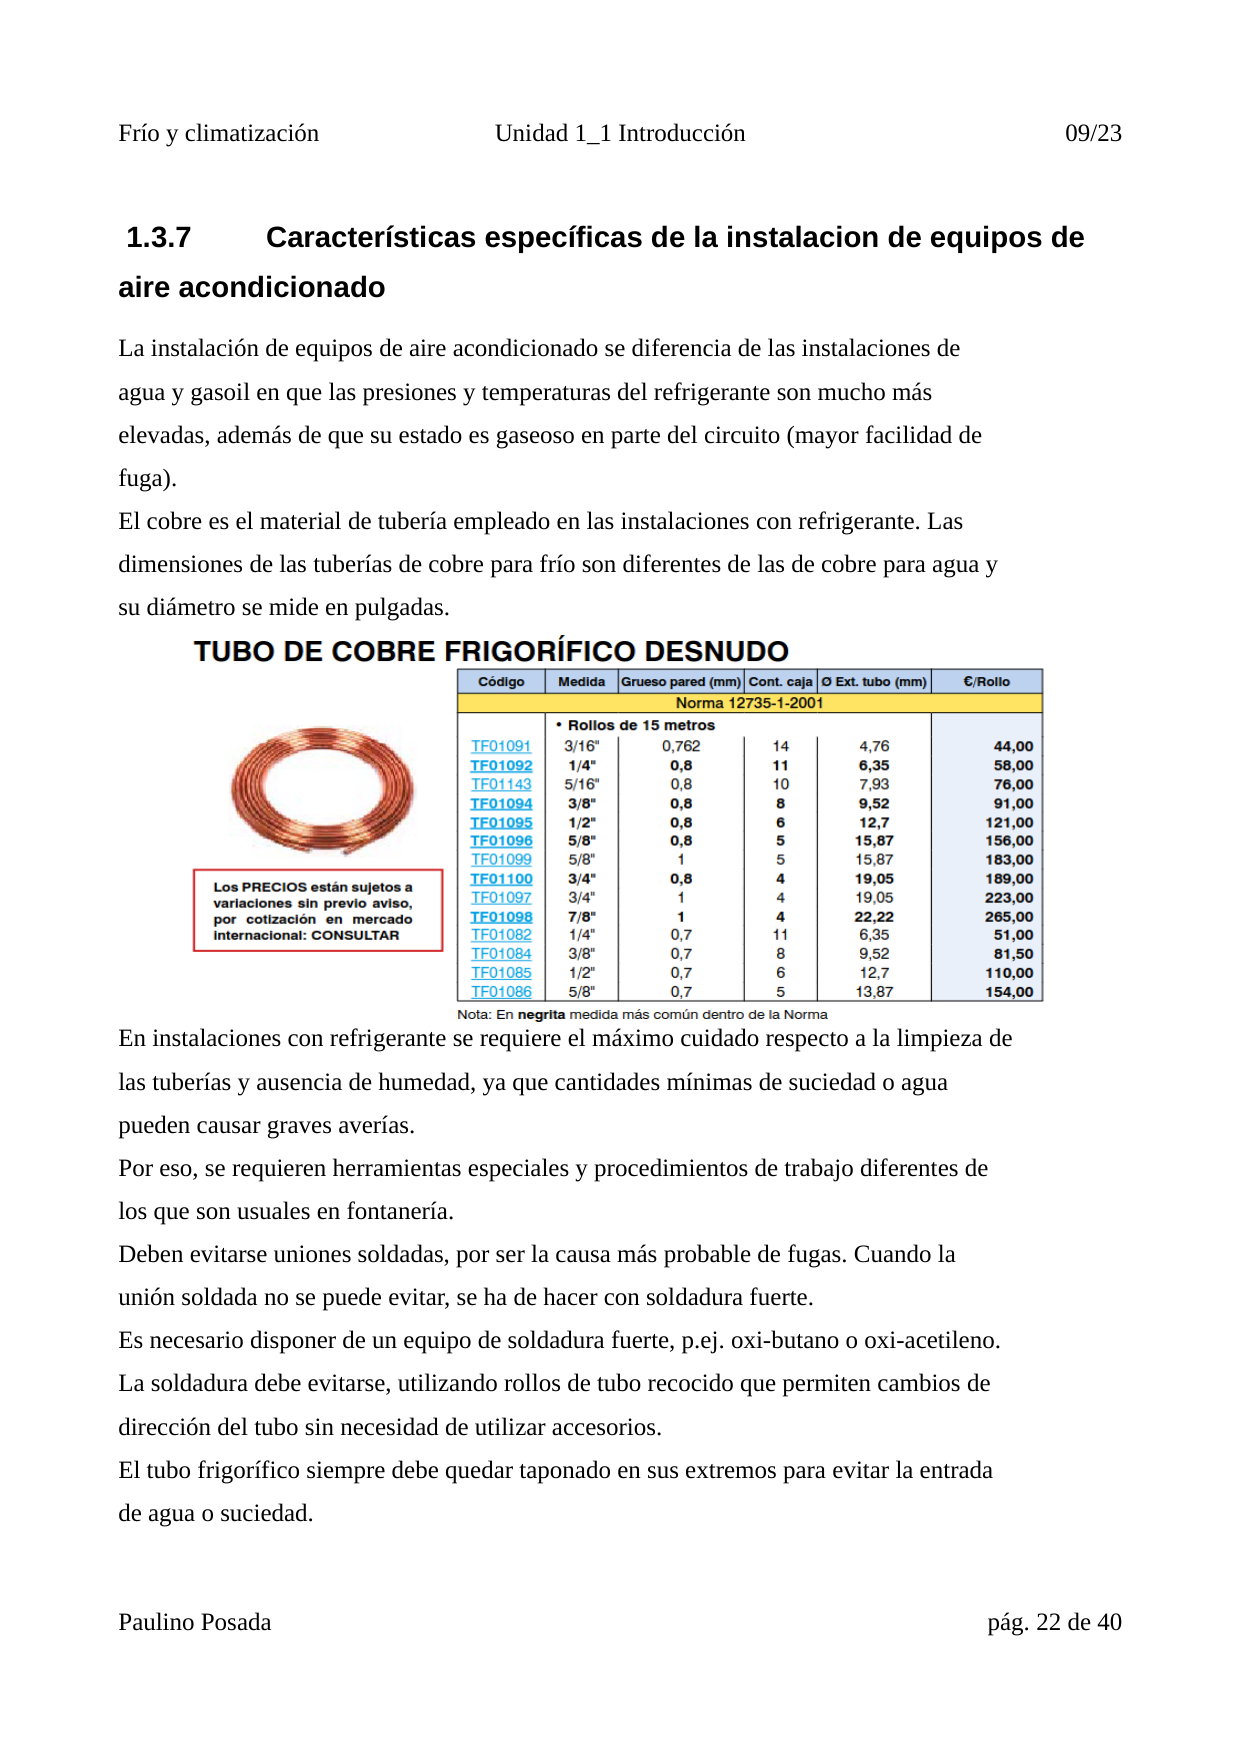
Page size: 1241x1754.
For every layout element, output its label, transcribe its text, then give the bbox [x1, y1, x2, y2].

picture [185, 635, 1055, 1026]
text pueden causar graves averías. [118, 1110, 1122, 1138]
text El tubo frigorífico siempre debe quedar taponado en sus extremos para evitar la entrada [118, 1455, 1122, 1483]
text fuga). [118, 463, 1122, 492]
text La soldadura debe evitarse, utilizando rollos de tubo recocido que permiten cambios de [118, 1368, 1122, 1397]
text unión soldada no se puede evitar, se ha de hacer con soldadura fuerte. [118, 1282, 1122, 1311]
text elevadas, además de que su estado es gaseoso en parte del circuito (mayor facilidad de [118, 420, 1122, 448]
text Es necesario disponer de un equipo de soldadura fuerte, p.ej. oxi-butano o oxi-acetileno. [118, 1325, 1122, 1354]
text dirección del tubo sin necesidad de utilizar accesorios. [118, 1412, 1122, 1440]
text El cobre es el material de tubería empleado en las instalaciones con refrigerante. Las [118, 506, 1122, 535]
text En instalaciones con refrigerante se requiere el máximo cuidado respecto a la limpieza de [118, 1023, 1122, 1052]
text Deben evitarse uniones soldadas, por ser la causa más probable de fugas. Cuando la [118, 1239, 1122, 1268]
text de agua o suciedad. [118, 1498, 1122, 1527]
text agua y gasoil en que las presiones y temperaturas del refrigerante son mucho más [118, 377, 1122, 405]
text La instalación de equipos de aire acondicionado se diferencia de las instalaciones de [118, 333, 1122, 362]
text su diámetro se mide en pulgadas. [118, 592, 1122, 621]
text Por eso, se requieren herramientas especiales y procedimientos de trabajo diferentes de [118, 1153, 1122, 1182]
text dimensiones de las tuberías de cobre para frío son diferentes de las de cobre para agua y [118, 549, 1122, 578]
subtitle Características específicas de la instalacion de equipos de aire acondicionado [118, 220, 1122, 304]
text los que son usuales en fontanería. [118, 1196, 1122, 1225]
text las tuberías y ausencia de humedad, ya que cantidades mínimas de suciedad o agua [118, 1067, 1122, 1095]
